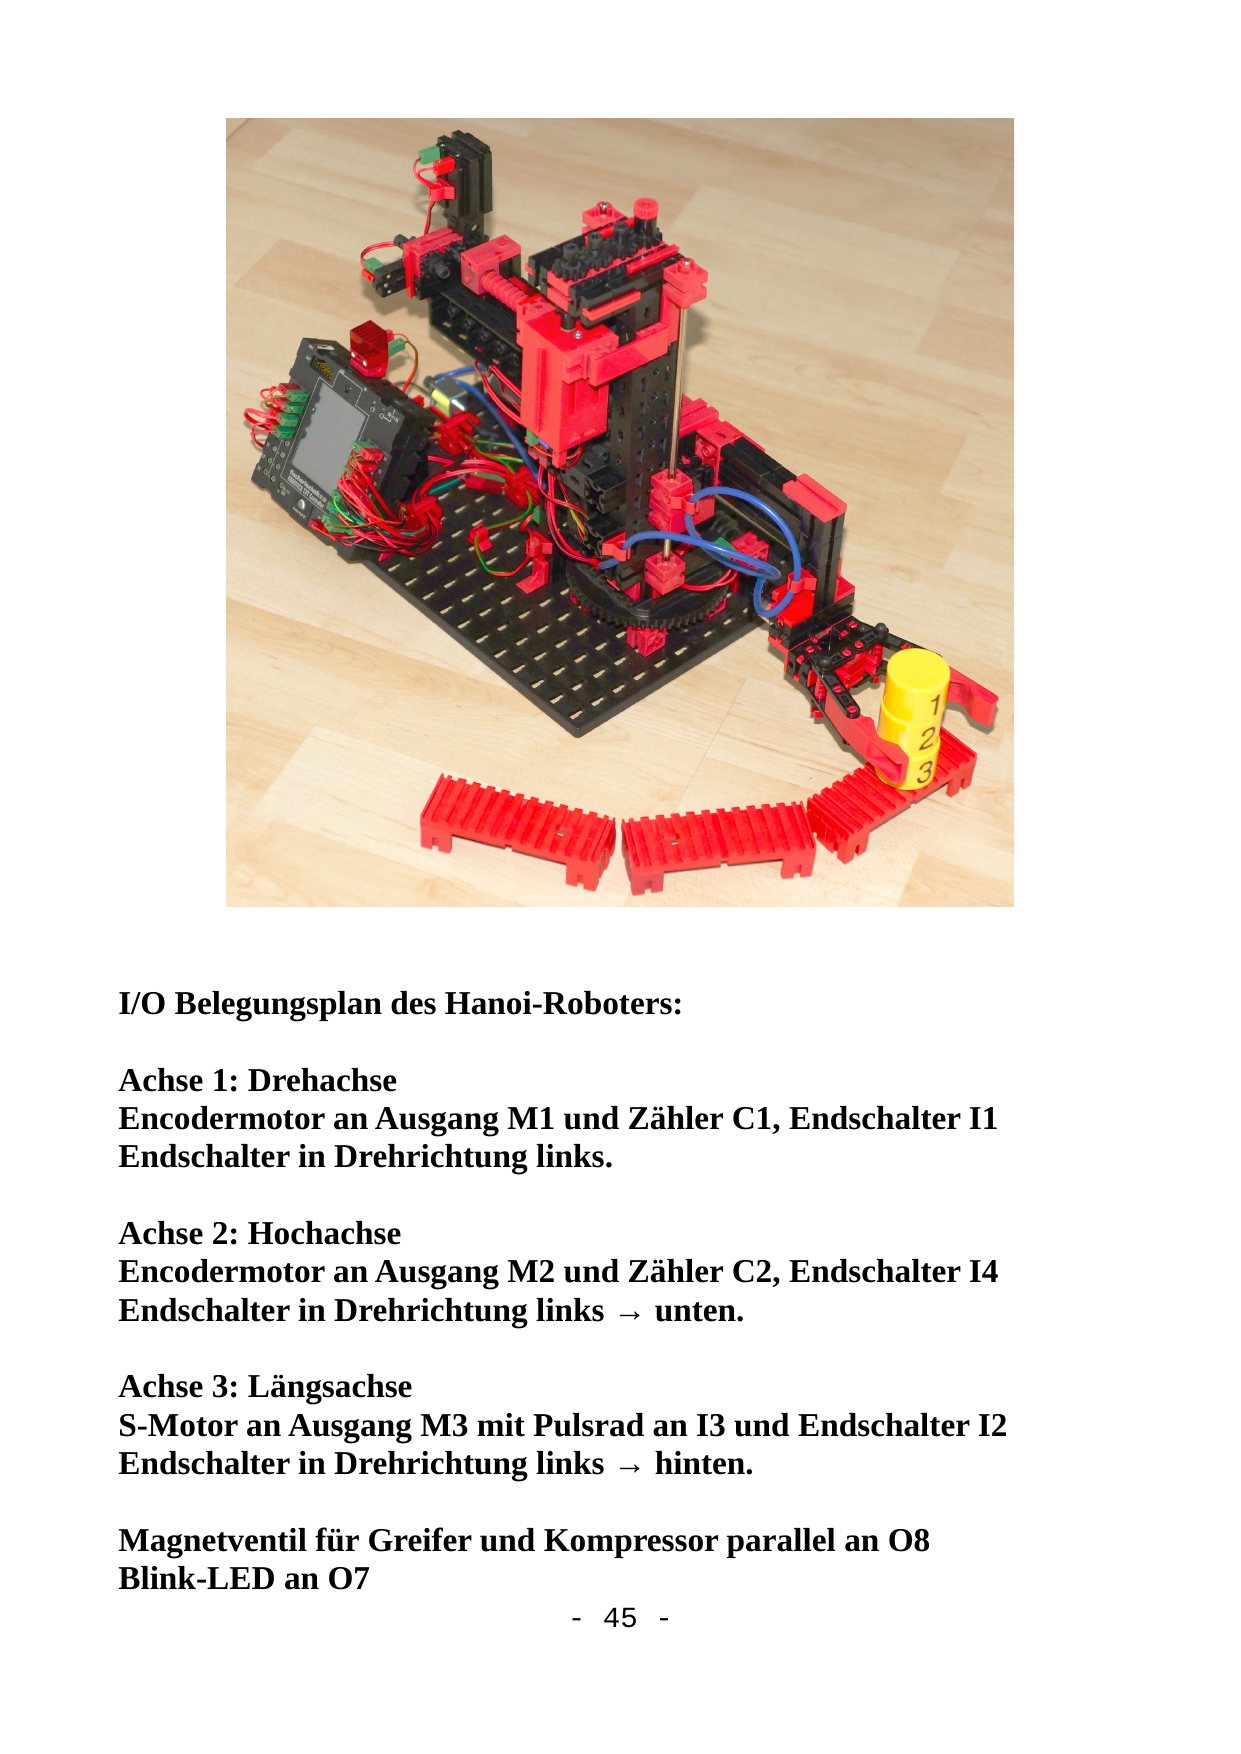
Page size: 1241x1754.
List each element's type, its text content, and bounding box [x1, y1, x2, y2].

text Blink-LED an O7 [118, 1558, 1122, 1597]
text Achse 3: Längsachse [118, 1367, 1122, 1405]
text Endschalter in Drehrichtung links → hinten. [118, 1443, 1122, 1482]
text Achse 1: Drehachse [118, 1060, 1122, 1098]
text S-Motor an Ausgang M3 mit Pulsrad an I3 und Endschalter I2 [118, 1405, 1122, 1443]
text Achse 2: Hochachse [118, 1213, 1122, 1252]
text Endschalter in Drehrichtung links → unten. [118, 1290, 1122, 1328]
text Endschalter in Drehrichtung links. [118, 1137, 1122, 1175]
text Encodermotor an Ausgang M2 und Zähler C2, Endschalter I4 [118, 1252, 1122, 1290]
text Magnetventil für Greifer und Kompressor parallel an O8 [118, 1520, 1122, 1558]
picture [226, 118, 1015, 907]
text Encodermotor an Ausgang M1 und Zähler C1, Endschalter I1 [118, 1098, 1122, 1137]
text I/O Belegungsplan des Hanoi-Roboters: [118, 983, 1122, 1022]
